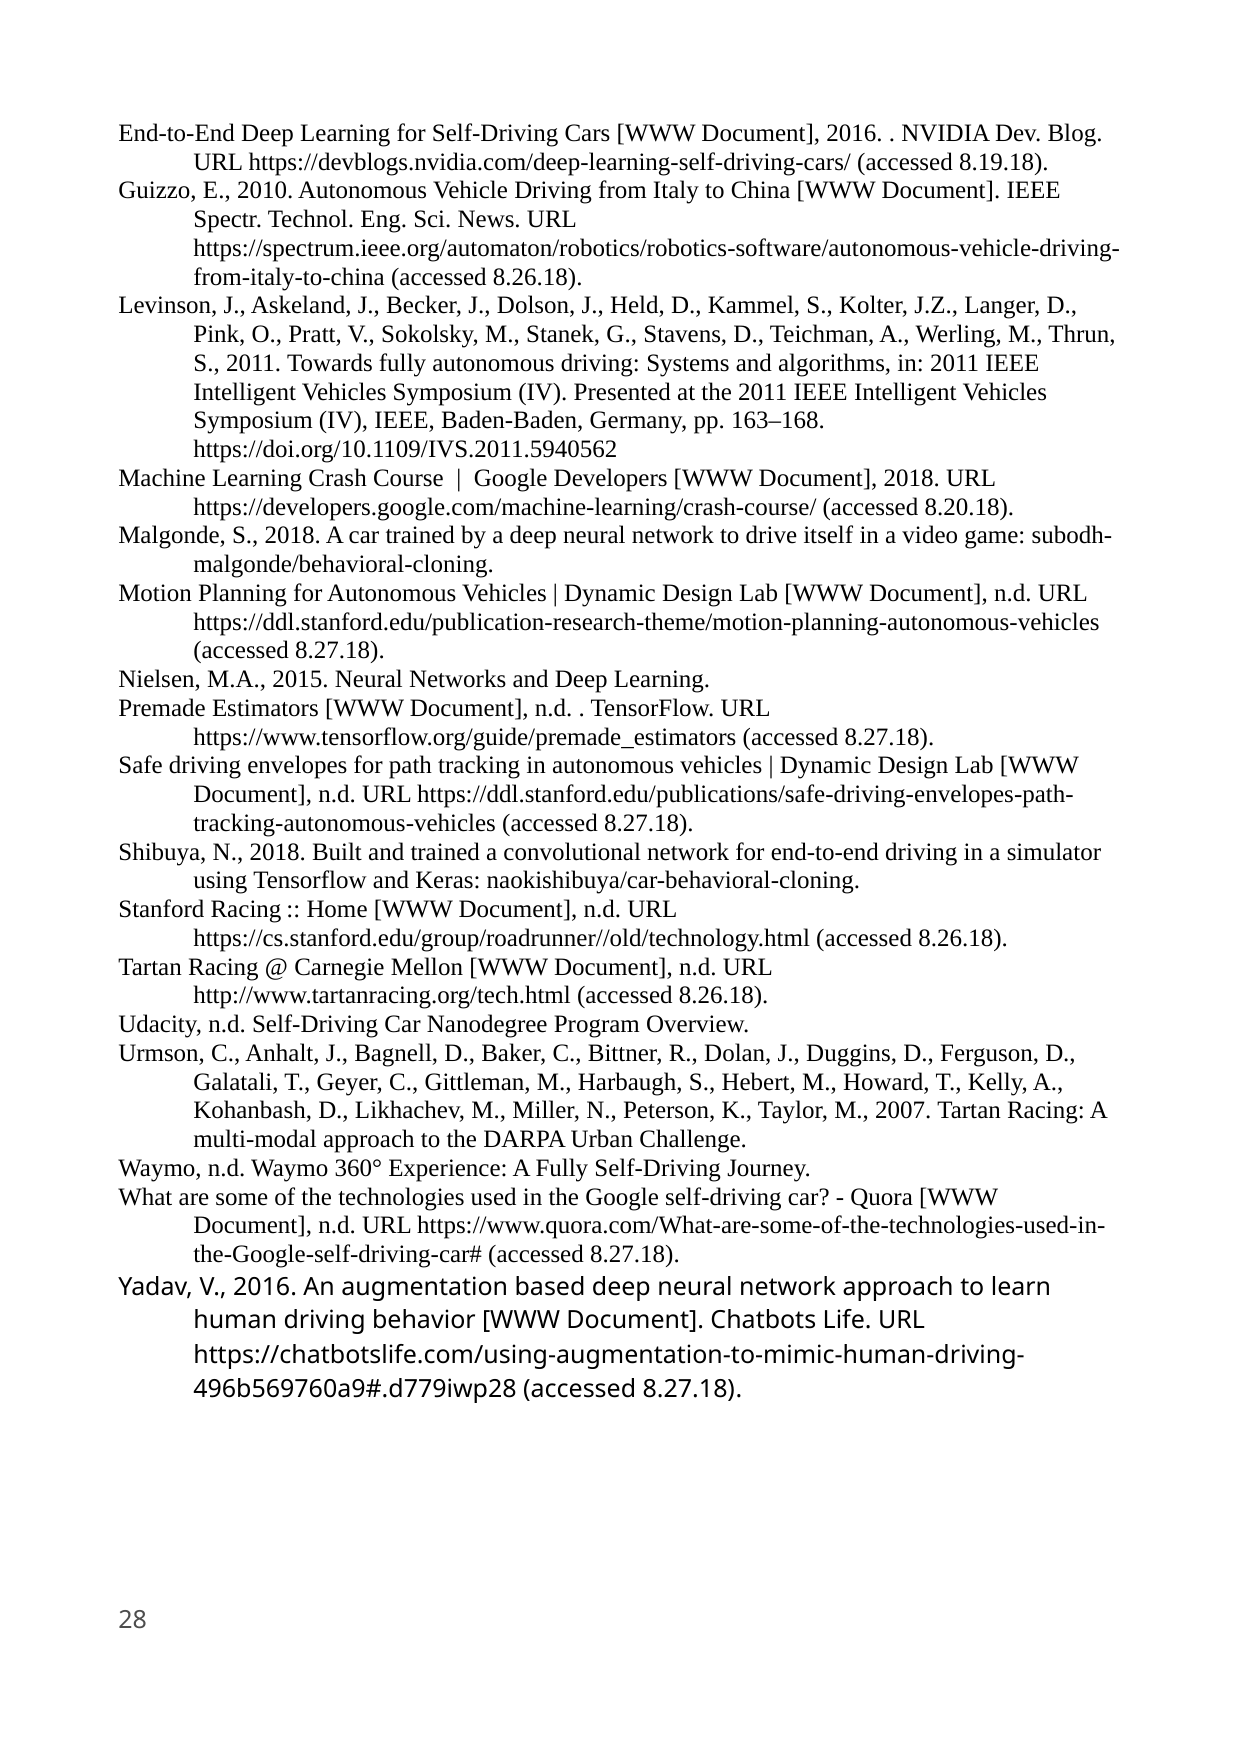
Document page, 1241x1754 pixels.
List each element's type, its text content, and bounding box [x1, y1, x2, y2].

text Shibuya, N., 2018. Built and trained a convolutional network for end-to-end driving in a simulator using Tensorflow and Keras: naokishibuya/car-behavioral-cloning. [118, 837, 1122, 894]
text Levinson, J., Askeland, J., Becker, J., Dolson, J., Held, D., Kammel, S., Kolter, J.Z., Langer, D., Pink, O., Pratt, V., Sokolsky, M., Stanek, G., Stavens, D., Teichman, A., Werling, M., Thrun, S., 2011. Towards fully autonomous driving: Systems and algorithms, in: 2011 IEEE Intelligent Vehicles Symposium (IV). Presented at the 2011 IEEE Intelligent Vehicles Symposium (IV), IEEE, Baden-Baden, Germany, pp. 163–168. https://doi.org/10.1109/IVS.2011.5940562 [118, 291, 1122, 463]
text End-to-End Deep Learning for Self-Driving Cars [WWW Document], 2016. . NVIDIA Dev. Blog. URL https://devblogs.nvidia.com/deep-learning-self-driving-cars/ (accessed 8.19.18). [118, 118, 1122, 176]
text Premade Estimators [WWW Document], n.d. . TensorFlow. URL https://www.tensorflow.org/guide/premade_estimators (accessed 8.27.18). [118, 693, 1122, 751]
text Stanford Racing :: Home [WWW Document], n.d. URL https://cs.stanford.edu/group/roadrunner//old/technology.html (accessed 8.26.18). [118, 894, 1122, 952]
text Waymo, n.d. Waymo 360° Experience: A Fully Self-Driving Journey. [118, 1153, 1122, 1182]
text Udacity, n.d. Self-Driving Car Nanodegree Program Overview. [118, 1009, 1122, 1038]
text Malgonde, S., 2018. A car trained by a deep neural network to drive itself in a video game: subodh-malgonde/behavioral-cloning. [118, 521, 1122, 578]
text What are some of the technologies used in the Google self-driving car? - Quora [WWW Document], n.d. URL https://www.quora.com/What-are-some-of-the-technologies-used-in-the-Google-self-driving-car# (accessed 8.27.18). [118, 1182, 1122, 1268]
text Yadav, V., 2016. An augmentation based deep neural network approach to learn human driving behavior [WWW Document]. Chatbots Life. URL https://chatbotslife.com/using-augmentation-to-mimic-human-driving-496b569760a9#.d779iwp28 (accessed 8.27.18). [118, 1268, 1122, 1404]
text Tartan Racing @ Carnegie Mellon [WWW Document], n.d. URL http://www.tartanracing.org/tech.html (accessed 8.26.18). [118, 952, 1122, 1009]
text Urmson, C., Anhalt, J., Bagnell, D., Baker, C., Bittner, R., Dolan, J., Duggins, D., Ferguson, D., Galatali, T., Geyer, C., Gittleman, M., Harbaugh, S., Hebert, M., Howard, T., Kelly, A., Kohanbash, D., Likhachev, M., Miller, N., Peterson, K., Taylor, M., 2007. Tartan Racing: A multi-modal approach to the DARPA Urban Challenge. [118, 1038, 1122, 1153]
text Motion Planning for Autonomous Vehicles | Dynamic Design Lab [WWW Document], n.d. URL https://ddl.stanford.edu/publication-research-theme/motion-planning-autonomous-vehicles (accessed 8.27.18). [118, 578, 1122, 664]
text Guizzo, E., 2010. Autonomous Vehicle Driving from Italy to China [WWW Document]. IEEE Spectr. Technol. Eng. Sci. News. URL https://spectrum.ieee.org/automaton/robotics/robotics-software/autonomous-vehicle-driving-from-italy-to-china (accessed 8.26.18). [118, 176, 1122, 291]
text Machine Learning Crash Course | Google Developers [WWW Document], 2018. URL https://developers.google.com/machine-learning/crash-course/ (accessed 8.20.18). [118, 463, 1122, 521]
text Nielsen, M.A., 2015. Neural Networks and Deep Learning. [118, 664, 1122, 693]
text Safe driving envelopes for path tracking in autonomous vehicles | Dynamic Design Lab [WWW Document], n.d. URL https://ddl.stanford.edu/publications/safe-driving-envelopes-path-tracking-autonomous-vehicles (accessed 8.27.18). [118, 751, 1122, 837]
